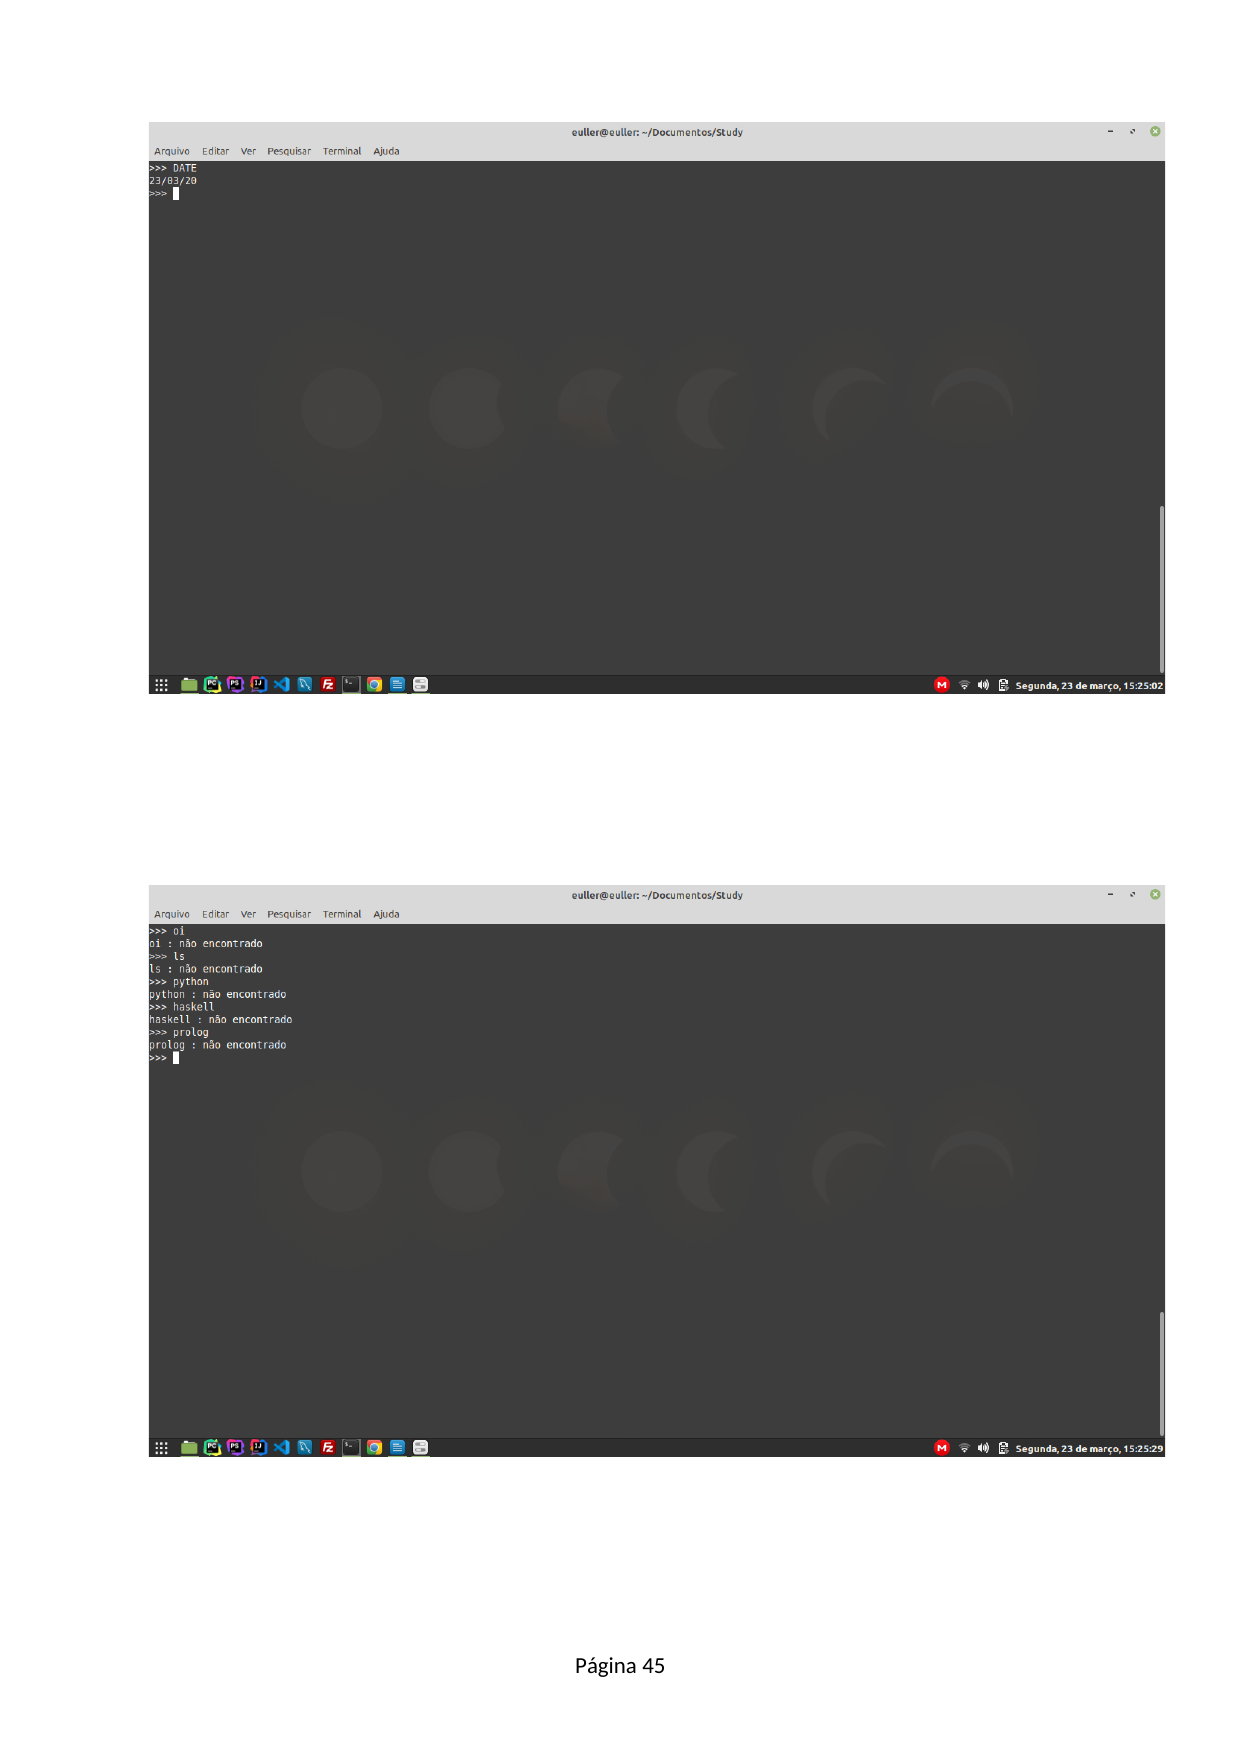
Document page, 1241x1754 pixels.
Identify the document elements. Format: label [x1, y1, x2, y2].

picture [148, 122, 1166, 694]
picture [148, 885, 1166, 1457]
